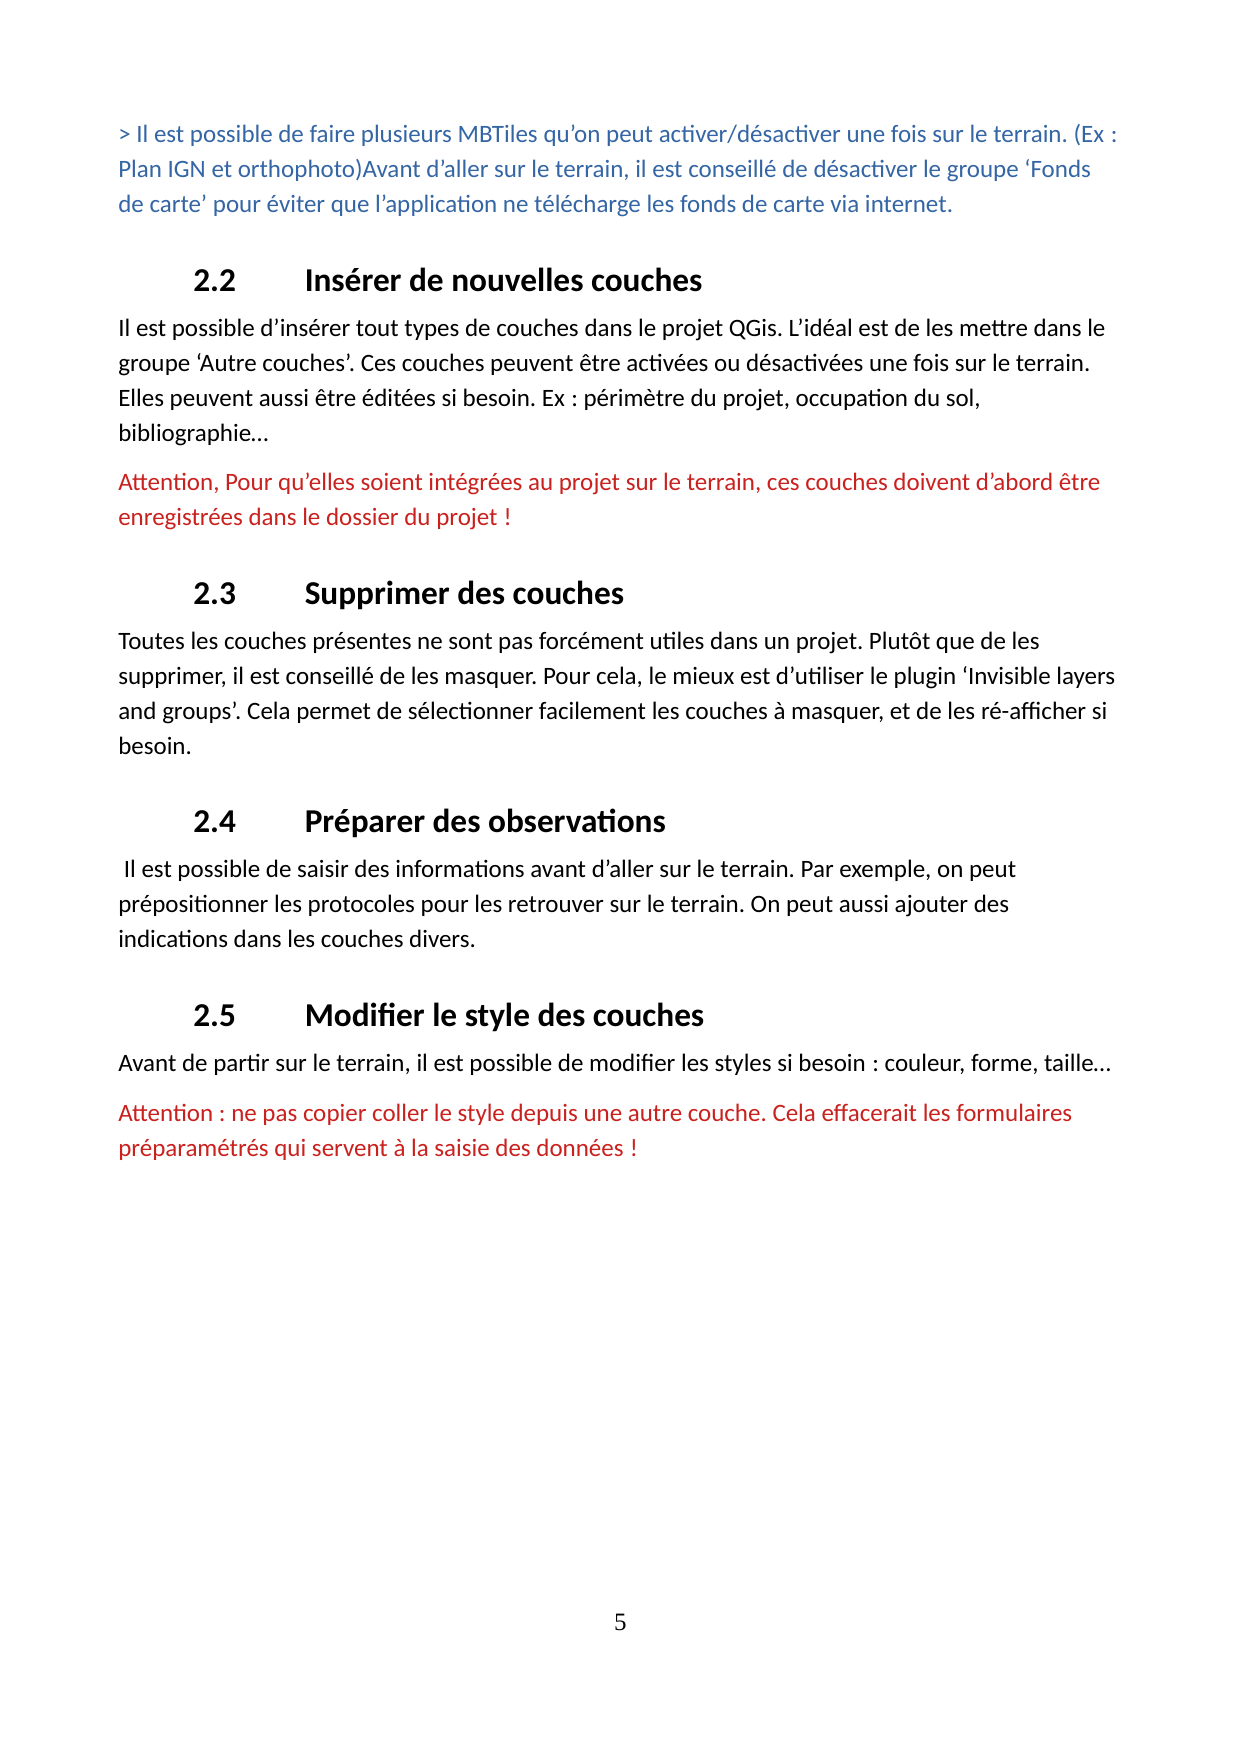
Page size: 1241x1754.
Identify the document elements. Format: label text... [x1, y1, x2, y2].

subtitle Modifier le style des couches [193, 994, 1122, 1035]
text Il est possible de saisir des informations avant d’aller sur le terrain. Par exemple, on peut prépositionner les protocoles pour les retrouver sur le terrain. On peut aussi ajouter des indications dans les couches divers. [118, 854, 1122, 954]
text Attention : ne pas copier coller le style depuis une autre couche. Cela effacerait les formulaires préparamétrés qui servent à la saisie des données ! [118, 1097, 1122, 1162]
text > Il est possible de faire plusieurs MBTiles qu’on peut activer/désactiver une fois sur le terrain. (Ex : Plan IGN et orthophoto)Avant d’aller sur le terrain, il est conseillé de désactiver le groupe ‘Fonds de carte’ pour éviter que l’application ne télécharge les fonds de carte via internet. [118, 118, 1122, 219]
subtitle Supprimer des couches [193, 572, 1122, 612]
text Il est possible d’insérer tout types de couches dans le projet QGis. L’idéal est de les mettre dans le groupe ‘Autre couches’. Ces couches peuvent être activées ou désactivées une fois sur le terrain. Elles peuvent aussi être éditées si besoin. Ex : périmètre du projet, occupation du sol, bibliographie… [118, 312, 1122, 447]
text Toutes les couches présentes ne sont pas forcément utiles dans un projet. Plutôt que de les supprimer, il est conseillé de les masquer. Pour cela, le mieux est d’utiliser le plugin ‘Invisible layers and groups’. Cela permet de sélectionner facilement les couches à masquer, et de les ré-afficher si besoin. [118, 625, 1122, 761]
text Avant de partir sur le terrain, il est possible de modifier les styles si besoin : couleur, forme, taille… [118, 1047, 1122, 1078]
subtitle Insérer de nouvelles couches [193, 258, 1122, 299]
subtitle Préparer des observations [193, 800, 1122, 841]
text Attention, Pour qu’elles soient intégrées au projet sur le terrain, ces couches doivent d’abord être enregistrées dans le dossier du projet ! [118, 466, 1122, 532]
